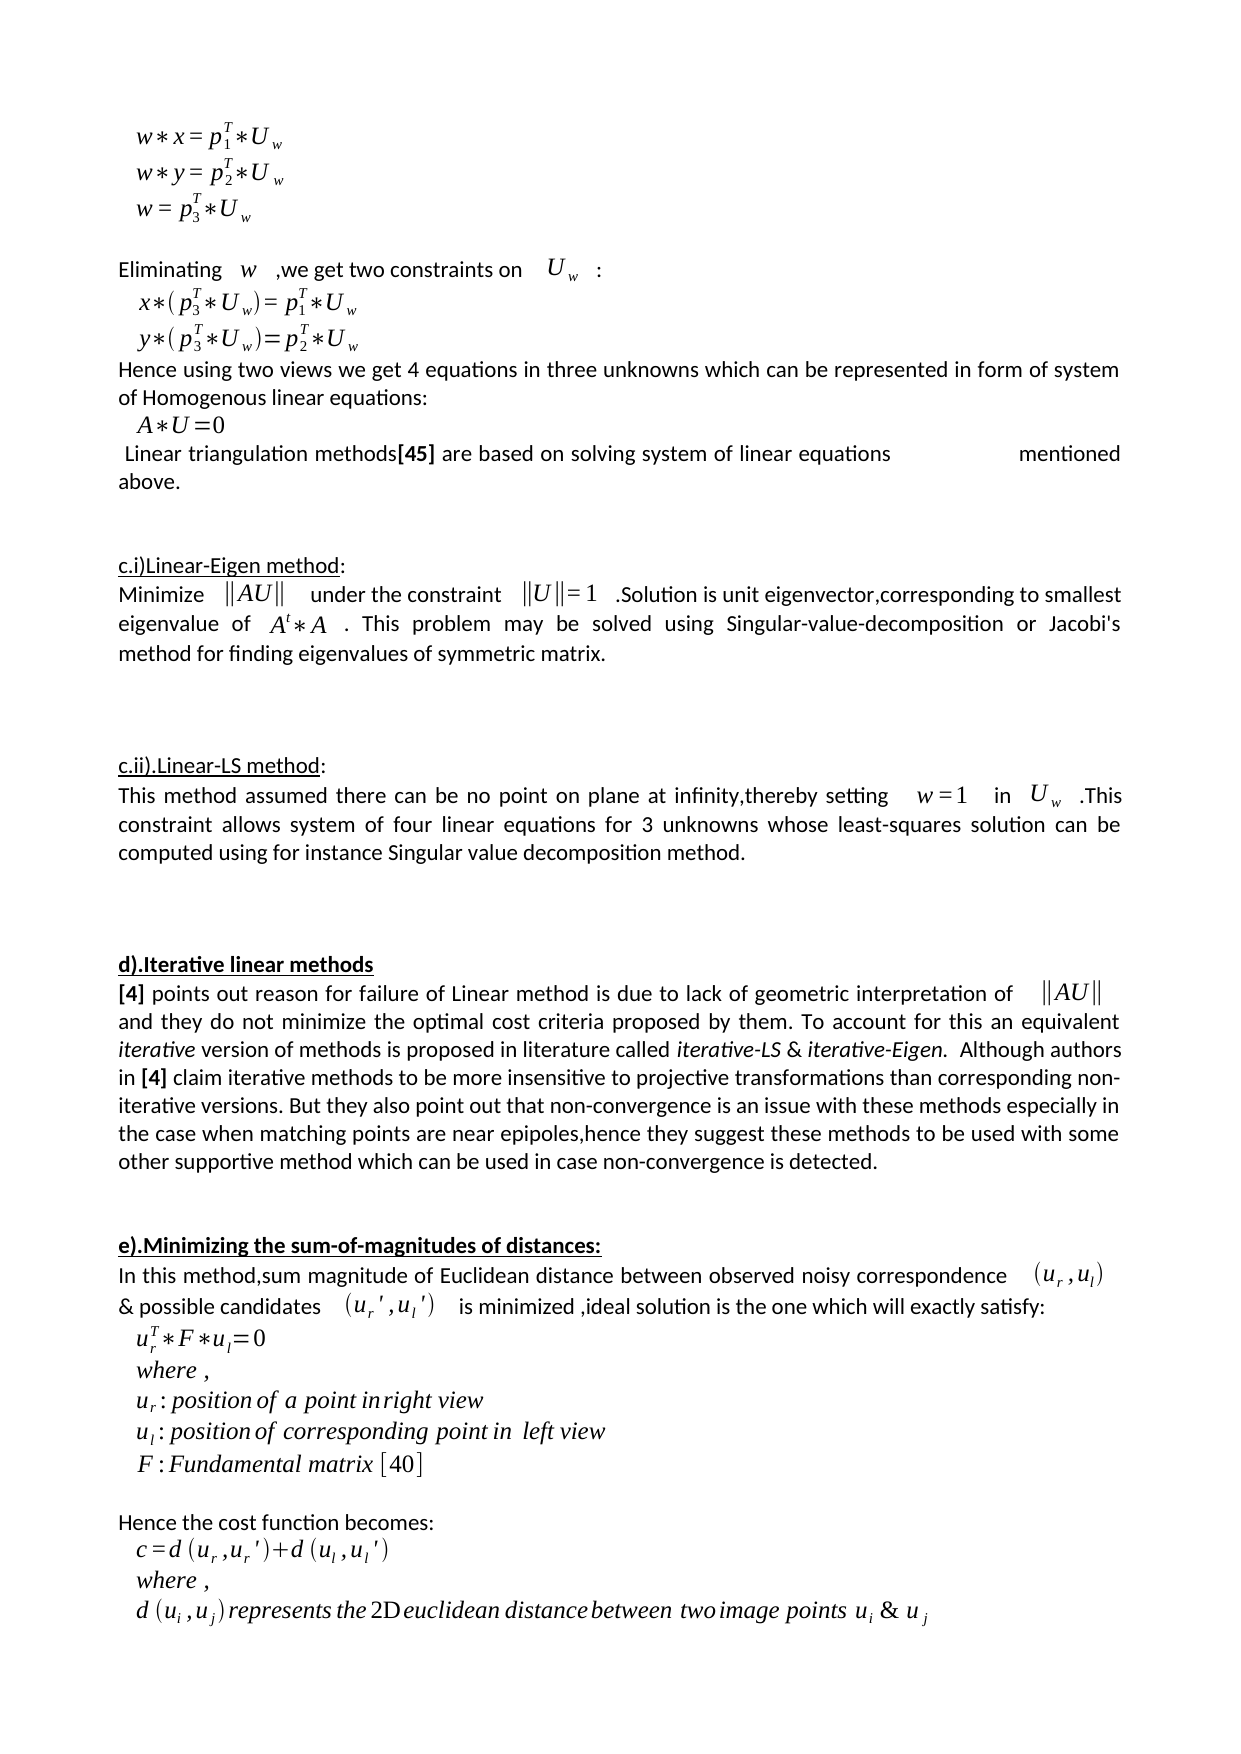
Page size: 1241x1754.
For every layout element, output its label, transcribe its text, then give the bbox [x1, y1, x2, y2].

text Hence using two views we get 4 equations in three unknowns which can be represented in form of system of Homogenous linear equations: [118, 355, 1122, 411]
text d).Iterative linear methods [118, 951, 1122, 979]
text Hence the cost function becomes: [118, 1508, 1122, 1536]
text [4] points out reason for failure of Linear method is due to lack of geometric interpretation of and they do not minimize the optimal cost criteria proposed by them. To account for this an equivalent iterative version of methods is proposed in literature called iterative-LS & iterative-Eigen. Although authors in [4] claim iterative methods to be more insensitive to projective transformations than corresponding non-iterative versions. But they also point out that non-convergence is an issue with these methods especially in the case when matching points are near epipoles,hence they suggest these methods to be used with some other supportive method which can be used in case non-convergence is detected. [118, 979, 1122, 1175]
text c.ii).Linear-LS method: [118, 751, 1122, 779]
text Minimize under the constraint.Solution is unit eigenvector,corresponding to smallest eigenvalue of. This problem may be solved using Singular-value-decomposition or Jacobi's method for finding eigenvalues of symmetric matrix. [118, 579, 1122, 667]
text Eliminating,we get two constraints on : [118, 253, 1122, 284]
text c.i)Linear-Eigen method: [118, 551, 1122, 579]
text e).Minimizing the sum-of-magnitudes of distances: [118, 1231, 1122, 1259]
text Linear triangulation methods[45] are based on solving system of linear equations mentioned above. [118, 439, 1122, 495]
text This method assumed there can be no point on plane at infinity,thereby setting in.This constraint allows system of four linear equations for 3 unknowns whose least-squares solution can be computed using for instance Singular value decomposition method. [118, 779, 1122, 867]
text In this method,sum magnitude of Euclidean distance between observed noisy correspondence & possible candidates is minimized ,ideal solution is the one which will exactly satisfy: [118, 1259, 1122, 1322]
